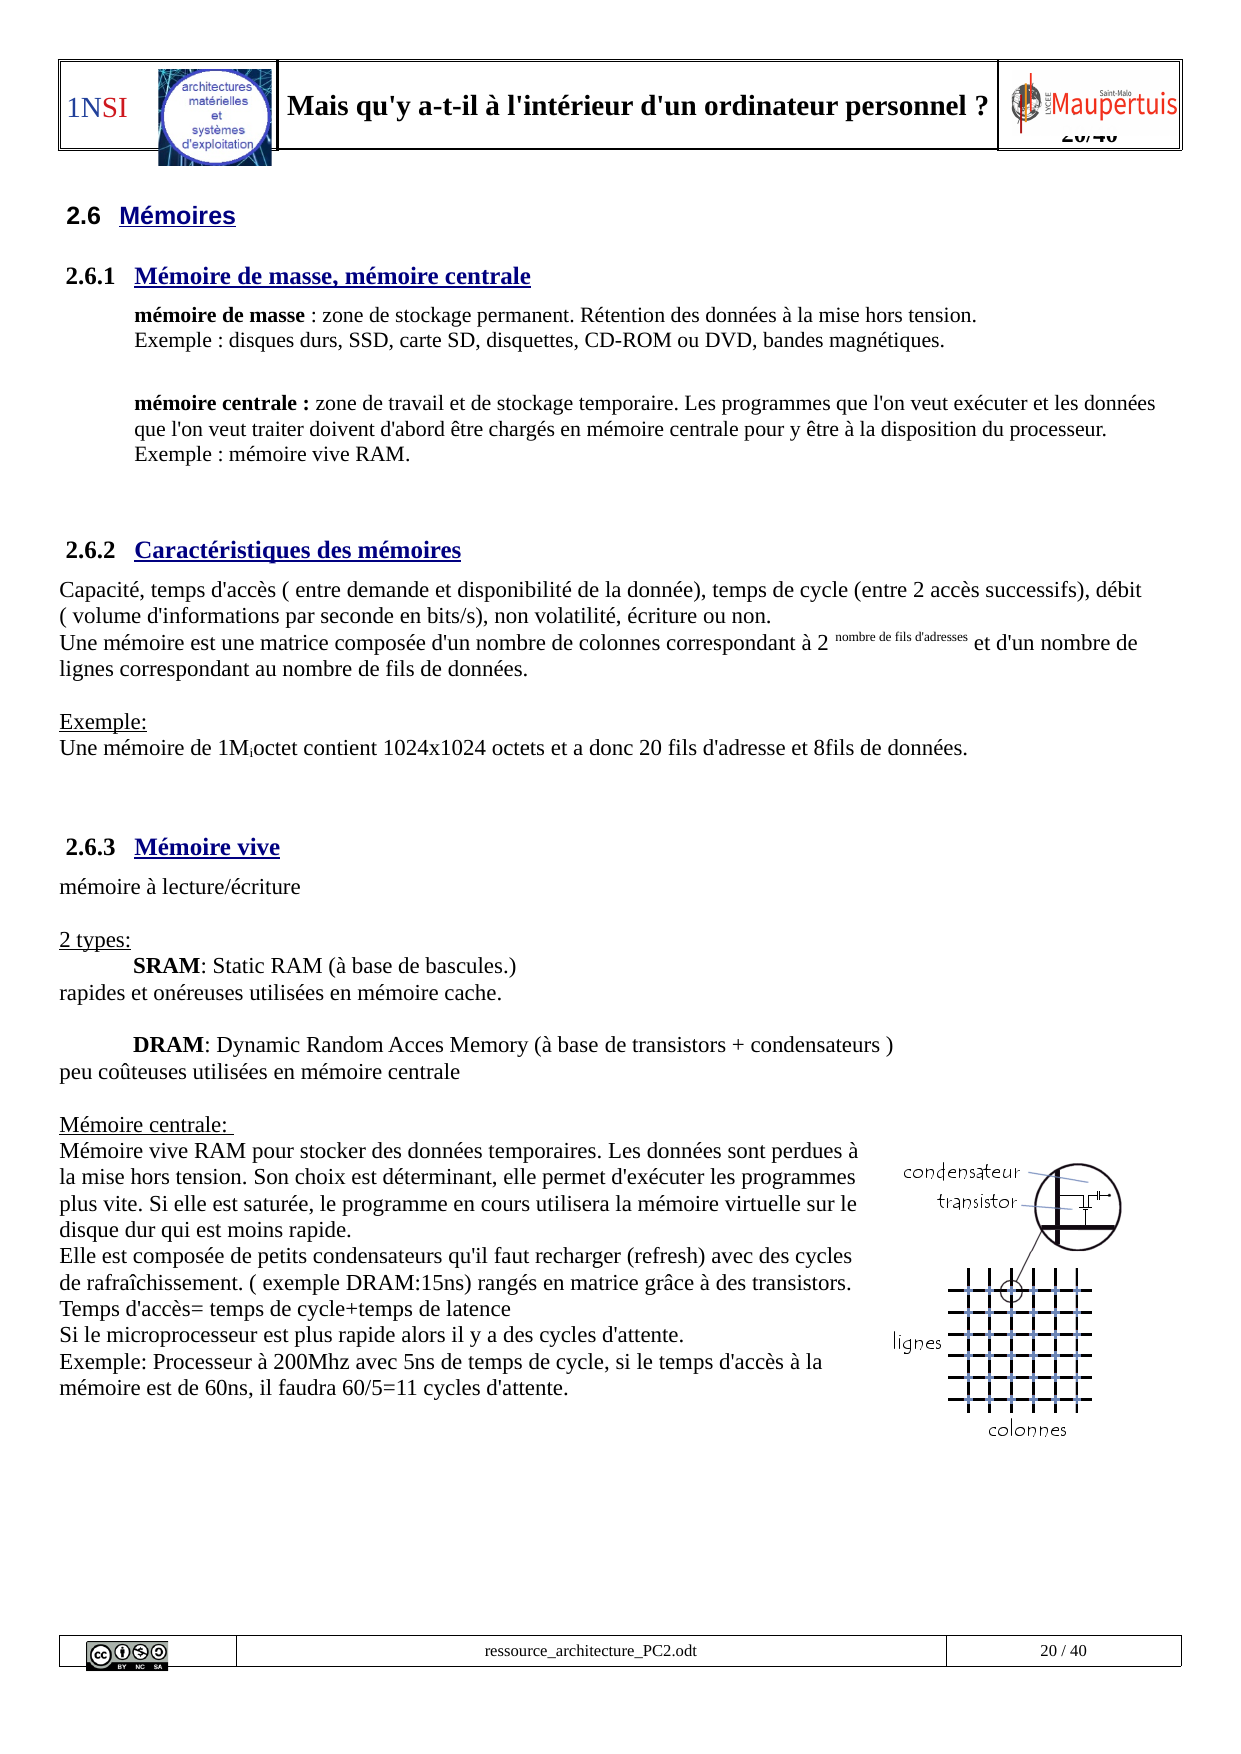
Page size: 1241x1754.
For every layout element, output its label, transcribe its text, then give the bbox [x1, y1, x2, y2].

list mémoire centrale : zone de travail et de stockage temporaire. Les programmes que l'on veut exécuter et les données que l'on veut traiter doivent d'abord être chargés en mémoire centrale pour y être à la disposition du processeur. Exemple : mémoire vive RAM. [104, 390, 1181, 466]
text 2 types: [59, 926, 1181, 952]
text Une mémoire est une matrice composée d'un nombre de colonnes correspondant à 2 nombre de fils d'adresses et d'un nombre de lignes correspondant au nombre de fils de données. [59, 629, 1181, 682]
subtitle Mémoire de masse, mémoire centrale [59, 261, 1181, 290]
picture [158, 69, 272, 166]
picture [86, 1641, 169, 1672]
text Mémoire centrale: [59, 1111, 1181, 1153]
picture [1011, 70, 1179, 136]
subtitle Mémoire vive [59, 832, 1181, 861]
text Une mémoire de 1Mioctet contient 1024x1024 octets et a donc 20 fils d'adresse et 8fils de données. [59, 734, 1181, 761]
text Elle est composée de petits condensateurs qu'il faut recharger (refresh) avec des cycles de rafraîchissement. ( exemple DRAM:15ns) rangés en matrice grâce à des transistors. [59, 1242, 878, 1295]
subtitle Caractéristiques des mémoires [59, 535, 1181, 564]
text Exemple: [59, 708, 1181, 734]
text Capacité, temps d'accès ( entre demande et disponibilité de la donnée), temps de cycle (entre 2 accès successifs), débit ( volume d'informations par seconde en bits/s), non volatilité, écriture ou non. [59, 576, 1181, 629]
list mémoire de masse : zone de stockage permanent. Rétention des données à la mise hors tension. Exemple : disques durs, SSD, carte SD, disquettes, CD-ROM ou DVD, bandes magnétiques. [104, 302, 1181, 378]
picture [878, 1153, 1175, 1450]
text mémoire à lecture/écriture [59, 873, 1181, 900]
text SRAM: Static RAM (à base de bascules.) [59, 952, 1181, 979]
text Mémoire vive RAM pour stocker des données temporaires. Les données sont perdues à la mise hors tension. Son choix est déterminant, elle permet d'exécuter les programmes plus vite. Si elle est saturée, le programme en cours utilisera la mémoire virtuelle sur le disque dur qui est moins rapide. [59, 1137, 879, 1242]
text DRAM: Dynamic Random Acces Memory (à base de transistors + condensateurs ) [59, 1032, 1181, 1058]
text Temps d'accès= temps de cycle+temps de latence [59, 1295, 878, 1321]
text Si le microprocesseur est plus rapide alors il y a des cycles d'attente. [59, 1321, 878, 1348]
text rapides et onéreuses utilisées en mémoire cache. [59, 979, 1181, 1005]
text Exemple: Processeur à 200Mhz avec 5ns de temps de cycle, si le temps d'accès à la mémoire est de 60ns, il faudra 60/5=11 cycles d'attente. [59, 1348, 878, 1401]
subtitle Mémoires [59, 201, 1181, 230]
text peu coûteuses utilisées en mémoire centrale [59, 1058, 1181, 1084]
